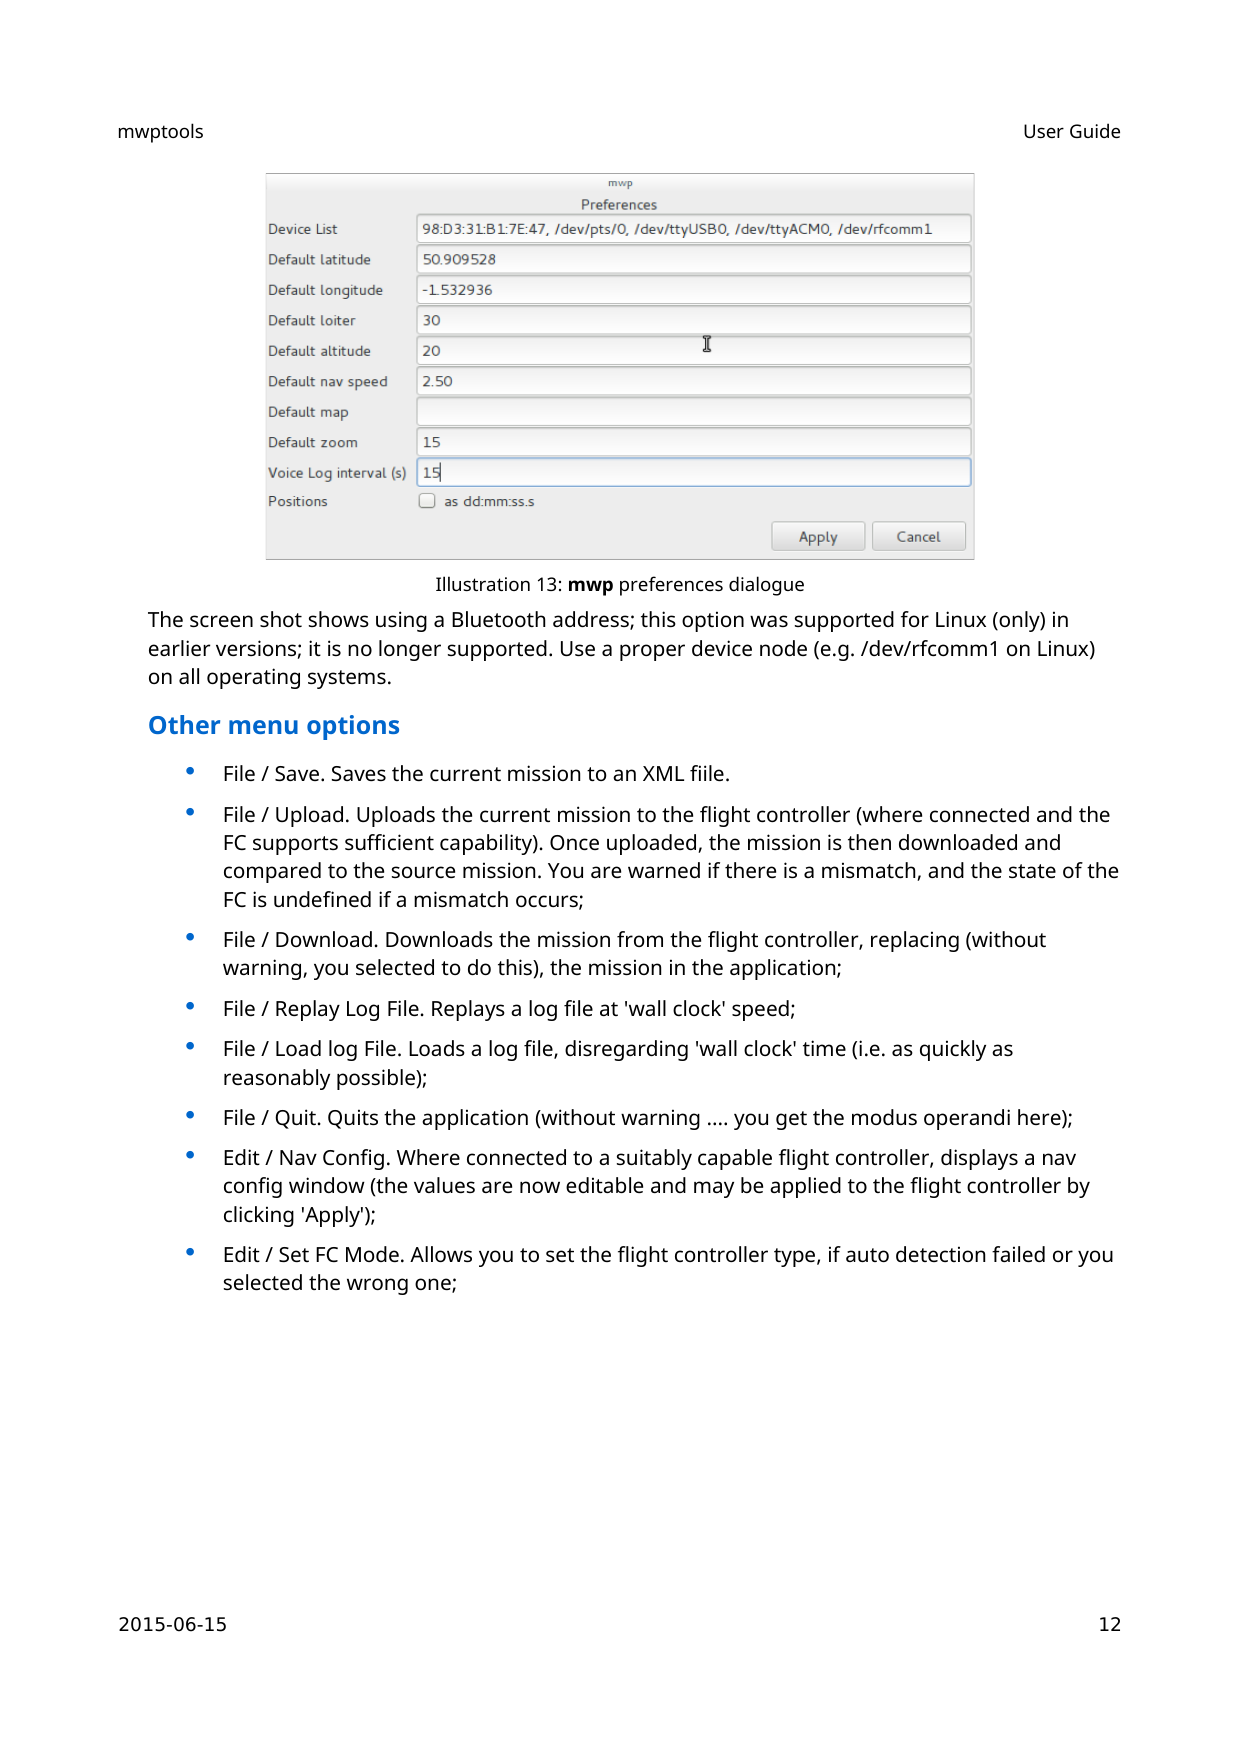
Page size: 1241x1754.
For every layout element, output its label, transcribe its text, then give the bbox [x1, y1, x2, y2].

subtitle Other menu options [148, 708, 1122, 742]
list File / Save. Saves the current mission to an XML fiile. [185, 759, 1122, 788]
list File / Upload. Uploads the current mission to the flight controller (where connected and the FC supports sufficient capability). Once uploaded, the mission is then downloaded and compared to the source mission. You are warned if there is a mismatch, and the state of the FC is undefined if a mismatch occurs; [185, 800, 1122, 913]
text Illustration 13: mwp preferences dialogue [244, 185, 996, 597]
list File / Replay Log File. Replays a log file at 'wall clock' speed; [185, 994, 1122, 1022]
list File / Load log File. Loads a log file, disregarding 'wall clock' time (i.e. as quickly as reasonably possible); [185, 1034, 1122, 1091]
picture [265, 173, 975, 560]
list Edit / Nav Config. Where connected to a suitably capable flight controller, displays a nav config window (the values are now editable and may be applied to the flight controller by clicking 'Apply'); [185, 1143, 1122, 1228]
list File / Quit. Quits the application (without warning .... you get the modus operandi here); [185, 1103, 1122, 1131]
text The screen shot shows using a Bluetooth address; this option was supported for Linux (only) in earlier versions; it is no longer supported. Use a proper device node (e.g. /dev/rfcomm1 on Linux) on all operating systems. [148, 173, 1122, 690]
list File / Download. Downloads the mission from the flight controller, replacing (without warning, you selected to do this), the mission in the application; [185, 925, 1122, 982]
list Edit / Set FC Mode. Allows you to set the flight controller type, if auto detection failed or you selected the wrong one; [185, 1240, 1122, 1297]
